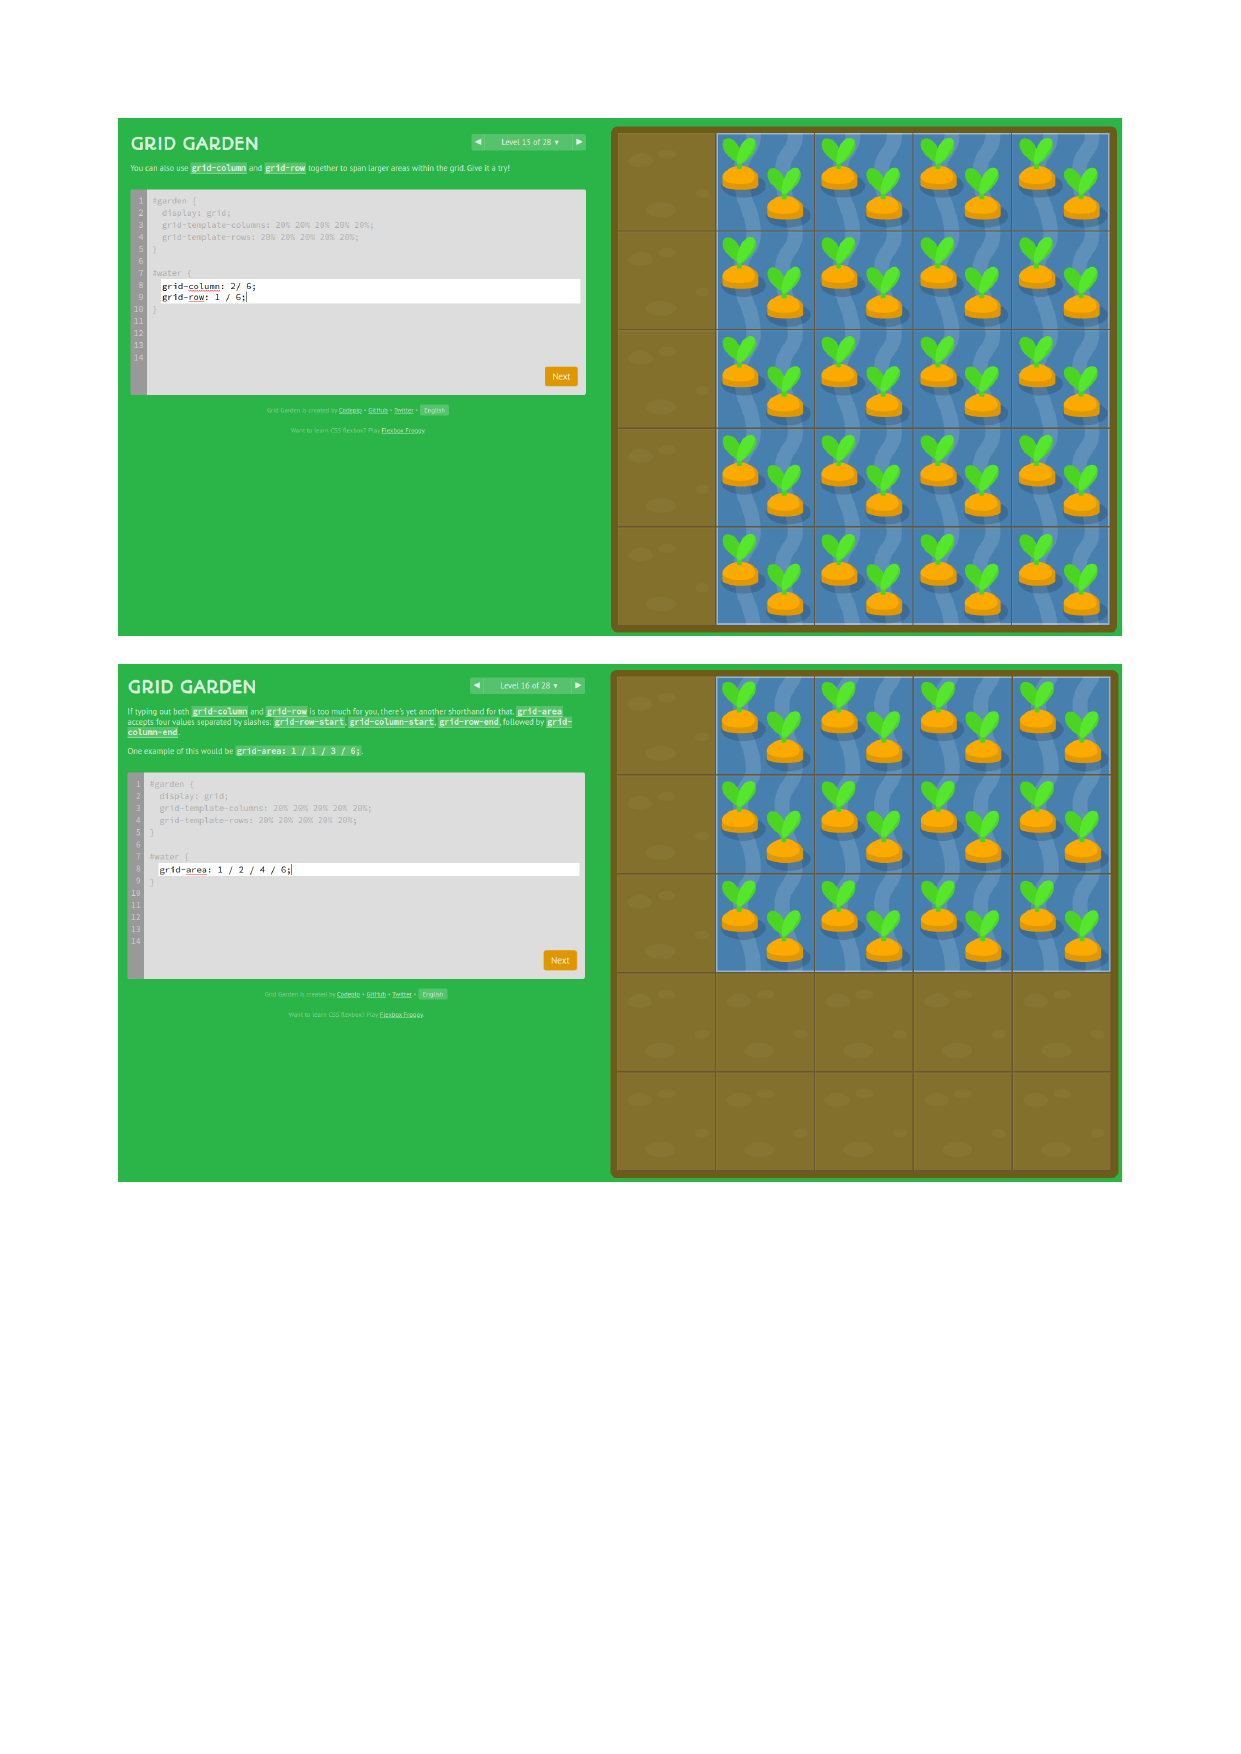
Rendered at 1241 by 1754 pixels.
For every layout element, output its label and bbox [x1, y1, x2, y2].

picture [118, 664, 1123, 1182]
picture [118, 118, 1123, 636]
